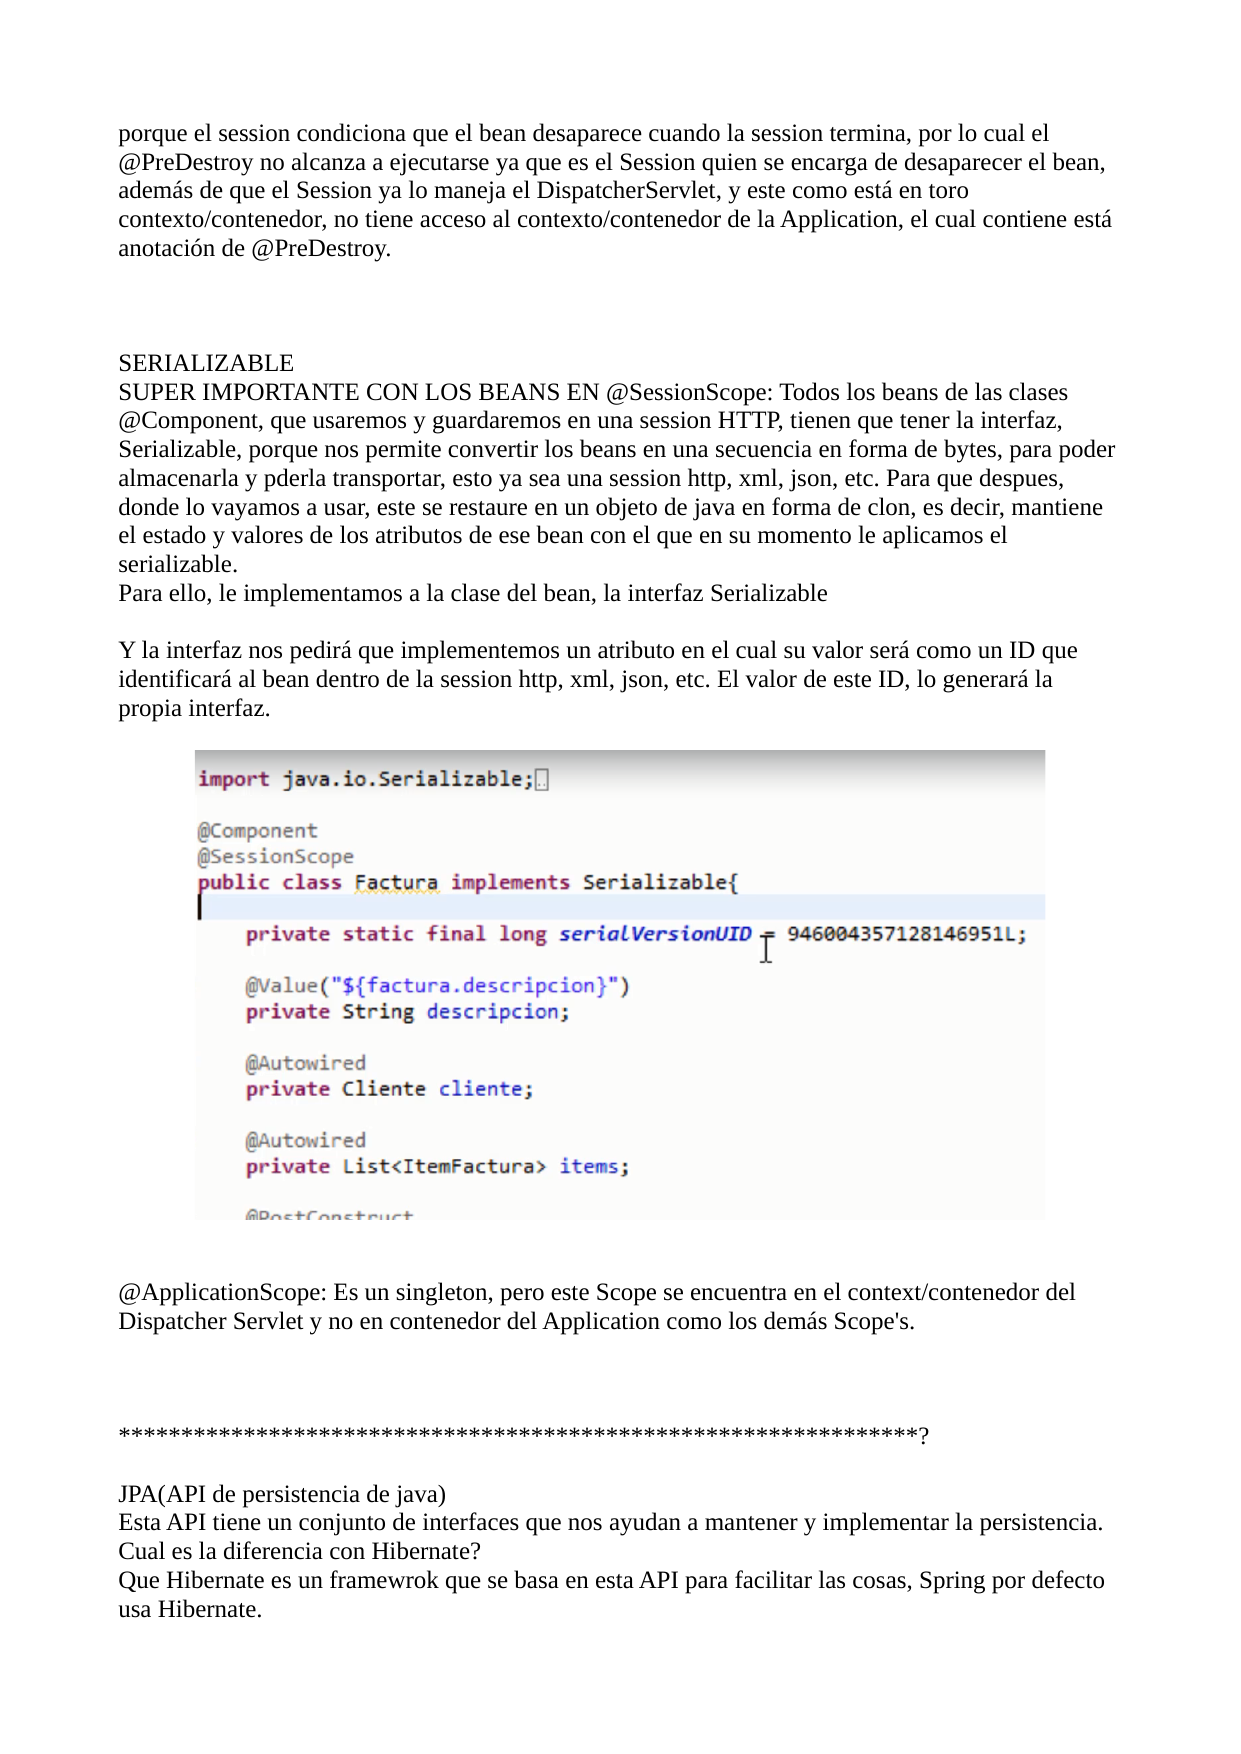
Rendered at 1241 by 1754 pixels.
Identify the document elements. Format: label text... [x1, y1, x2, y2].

text porque el session condiciona que el bean desaparece cuando la session termina, por lo cual el @PreDestroy no alcanza a ejecutarse ya que es el Session quien se encarga de desaparecer el bean, además de que el Session ya lo maneja el DispatcherServlet, y este como está en toro contexto/contenedor, no tiene acceso al contexto/contenedor de la Application, el cual contiene está anotación de @PreDestroy. [118, 118, 1122, 262]
text SERIALIZABLE [118, 348, 1122, 377]
text JPA(API de persistencia de java) [118, 1479, 1122, 1507]
text @ApplicationScope: Es un singleton, pero este Scope se encuentra en el context/contenedor del Dispatcher Servlet y no en contenedor del Application como los demás Scope's. [118, 1277, 1122, 1335]
text Esta API tiene un conjunto de interfaces que nos ayudan a mantener y implementar la persistencia. [118, 1507, 1122, 1536]
text ****************************************************************? [118, 1421, 1122, 1450]
text Y la interfaz nos pedirá que implementemos un atributo en el cual su valor será como un ID que identificará al bean dentro de la session http, xml, json, etc. El valor de este ID, lo generará la propia interfaz. [118, 636, 1122, 722]
text Cual es la diferencia con Hibernate? [118, 1536, 1122, 1565]
picture [194, 750, 1046, 1220]
text SUPER IMPORTANTE CON LOS BEANS EN @SessionScope: Todos los beans de las clases @Component, que usaremos y guardaremos en una session HTTP, tienen que tener la interfaz, Serializable, porque nos permite convertir los beans en una secuencia en forma de bytes, para poder almacenarla y pderla transportar, esto ya sea una session http, xml, json, etc. Para que despues, donde lo vayamos a usar, este se restaure en un objeto de java en forma de clon, es decir, mantiene el estado y valores de los atributos de ese bean con el que en su momento le aplicamos el serializable. [118, 377, 1122, 578]
text Para ello, le implementamos a la clase del bean, la interfaz Serializable [118, 578, 1122, 607]
text Que Hibernate es un framewrok que se basa en esta API para facilitar las cosas, Spring por defecto usa Hibernate. [118, 1565, 1122, 1622]
